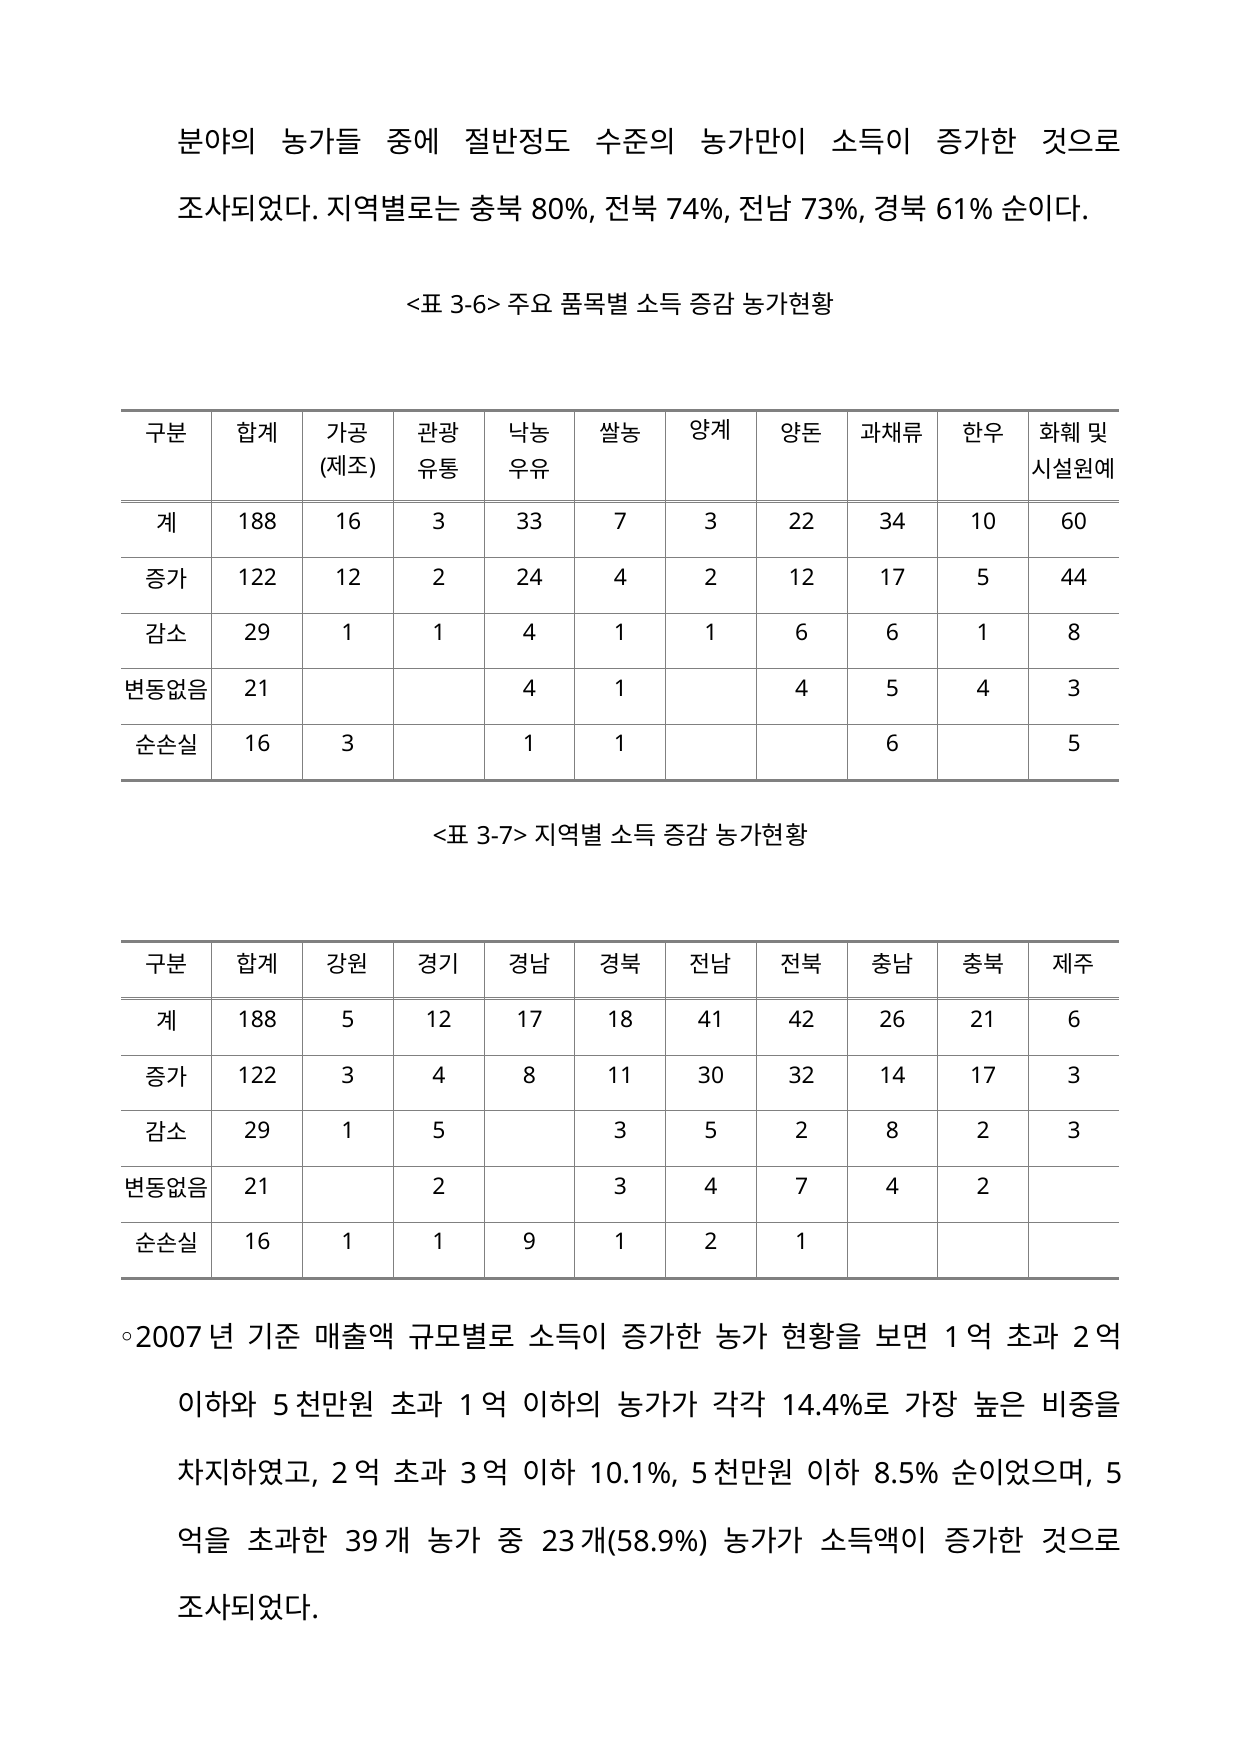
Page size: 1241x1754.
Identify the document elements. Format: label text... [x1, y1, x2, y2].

table_header 낙농 우유 [485, 412, 574, 499]
table_cell 4 [848, 1167, 937, 1221]
table_cell 감소 [121, 1111, 211, 1166]
table_header 과채류 [848, 412, 937, 499]
table_cell 1 [575, 725, 665, 779]
table_cell 5 [1029, 725, 1119, 779]
table_cell 3 [1029, 1056, 1119, 1110]
table_cell 2 [394, 1167, 484, 1221]
table_cell 2 [757, 1111, 847, 1166]
table_cell 계 [121, 503, 211, 557]
table_header 가공 (제조) [303, 412, 393, 499]
table_cell 6 [848, 725, 937, 779]
table_cell 11 [575, 1056, 665, 1110]
table_cell 4 [394, 1056, 484, 1110]
table_header 양계 [666, 412, 756, 499]
table_header 구분 [121, 943, 211, 997]
table_header 양돈 [757, 412, 847, 499]
table_cell 17 [938, 1056, 1028, 1110]
table_cell [485, 1167, 574, 1221]
table_cell 증가 [121, 1056, 211, 1110]
table_cell [394, 725, 484, 779]
table_cell 8 [485, 1056, 574, 1110]
table_cell 감소 [121, 614, 211, 668]
table_cell 1 [666, 614, 756, 668]
table_cell 21 [212, 669, 302, 724]
table_cell 8 [848, 1111, 937, 1166]
table_cell 4 [666, 1167, 756, 1221]
table_header 경기 [394, 943, 484, 997]
table_cell 26 [848, 1000, 937, 1055]
table_cell [1029, 1223, 1119, 1277]
table_cell [938, 1223, 1028, 1277]
table_cell 6 [848, 614, 937, 668]
table_cell 4 [938, 669, 1028, 724]
table_cell [666, 669, 756, 724]
table_cell 4 [575, 558, 665, 613]
table_cell 2 [938, 1167, 1028, 1221]
table_cell 30 [666, 1056, 756, 1110]
table_cell [1029, 1167, 1119, 1221]
table_cell 7 [757, 1167, 847, 1221]
table_header 화훼 및 시설원예 [1029, 412, 1119, 499]
table_cell 18 [575, 1000, 665, 1055]
table_cell 188 [212, 503, 302, 557]
table_cell 순손실 [121, 1223, 211, 1277]
table_cell 17 [848, 558, 937, 613]
table_header 제주 [1029, 943, 1119, 997]
table_header 구분 [121, 412, 211, 499]
table_cell 14 [848, 1056, 937, 1110]
text 분야의 농가들 중에 절반정도 수준의 농가만이 소득이 증가한 것으로 조사되었다. 지역별로는 충북 80%, 전북 74%, 전남 73%, 경북 61% 순이다. [118, 118, 1122, 228]
table_cell 10 [938, 503, 1028, 557]
text ◦2007년 기준 매출액 규모별로 소득이 증가한 농가 현황을 보면 1억 초과 2억 이하와 5천만원 초과 1억 이하의 농가가 각각 14.4%로 가장 높은 비중을 차지하였고, 2억 초과 3억 이하 10.1%, 5천만원 이하 8.5% 순이었으며, 5억을 초과한 39개 농가 중 23개(58.9%) 농가가 소득액이 증가한 것으로 조사되었다. [118, 1314, 1122, 1627]
table_cell 44 [1029, 558, 1119, 613]
table_cell 1 [303, 1111, 393, 1166]
table_cell [757, 725, 847, 779]
table_cell 3 [1029, 669, 1119, 724]
table_cell [303, 669, 393, 724]
table_cell 122 [212, 1056, 302, 1110]
table_header 합계 [212, 412, 302, 499]
table_header 경북 [575, 943, 665, 997]
table_cell 8 [1029, 614, 1119, 668]
table_cell 16 [212, 725, 302, 779]
table_cell 3 [666, 503, 756, 557]
table_cell 3 [303, 725, 393, 779]
table_cell 1 [394, 1223, 484, 1277]
table_cell 1 [757, 1223, 847, 1277]
table_cell 33 [485, 503, 574, 557]
table_cell 41 [666, 1000, 756, 1055]
table_cell 21 [938, 1000, 1028, 1055]
table_cell 32 [757, 1056, 847, 1110]
table_cell 3 [575, 1111, 665, 1166]
table_cell 5 [394, 1111, 484, 1166]
table_cell 3 [394, 503, 484, 557]
table_cell 16 [212, 1223, 302, 1277]
table_cell 5 [666, 1111, 756, 1166]
table_header 충남 [848, 943, 937, 997]
table_cell 12 [303, 558, 393, 613]
table_cell 1 [303, 614, 393, 668]
table_cell 24 [485, 558, 574, 613]
table_cell 1 [575, 1223, 665, 1277]
table_header 전북 [757, 943, 847, 997]
table_cell [303, 1167, 393, 1221]
table_cell 21 [212, 1167, 302, 1221]
table_cell 34 [848, 503, 937, 557]
table_cell 9 [485, 1223, 574, 1277]
table_cell 1 [575, 669, 665, 724]
table_cell 22 [757, 503, 847, 557]
table_cell 188 [212, 1000, 302, 1055]
table_cell 12 [757, 558, 847, 613]
table_header 쌀농 [575, 412, 665, 499]
table_header 합계 [212, 943, 302, 997]
table_cell [394, 669, 484, 724]
table_header 전남 [666, 943, 756, 997]
table_cell 29 [212, 1111, 302, 1166]
table_cell 증가 [121, 558, 211, 613]
table_cell 7 [575, 503, 665, 557]
table_cell 변동없음 [121, 669, 211, 724]
table_cell 2 [394, 558, 484, 613]
table_cell 4 [485, 614, 574, 668]
table_cell 16 [303, 503, 393, 557]
table_cell 1 [575, 614, 665, 668]
text <표 3-7> 지역별 소득 증감 농가현황 [118, 816, 1122, 852]
table_cell 42 [757, 1000, 847, 1055]
table_cell 5 [848, 669, 937, 724]
table_cell 1 [938, 614, 1028, 668]
table_cell 2 [666, 1223, 756, 1277]
table_cell [666, 725, 756, 779]
table_cell 17 [485, 1000, 574, 1055]
table_cell 6 [757, 614, 847, 668]
table_header 경남 [485, 943, 574, 997]
table_cell 6 [1029, 1000, 1119, 1055]
text <표 3-6> 주요 품목별 소득 증감 농가현황 [118, 285, 1122, 321]
table_cell 2 [666, 558, 756, 613]
table_cell 3 [575, 1167, 665, 1221]
table_cell 변동없음 [121, 1167, 211, 1221]
table_cell 1 [394, 614, 484, 668]
table_cell [938, 725, 1028, 779]
table_cell 순손실 [121, 725, 211, 779]
table_cell 60 [1029, 503, 1119, 557]
table_cell 122 [212, 558, 302, 613]
table_cell 3 [303, 1056, 393, 1110]
table_cell 29 [212, 614, 302, 668]
table_cell 12 [394, 1000, 484, 1055]
table_cell 5 [938, 558, 1028, 613]
table_cell 1 [485, 725, 574, 779]
table_cell 3 [1029, 1111, 1119, 1166]
table_cell [848, 1223, 937, 1277]
table_header 충북 [938, 943, 1028, 997]
table_header 관광 유통 [394, 412, 484, 499]
table_cell 계 [121, 1000, 211, 1055]
table_header 한우 [938, 412, 1028, 499]
table_cell 4 [757, 669, 847, 724]
table_cell [485, 1111, 574, 1166]
table_cell 1 [303, 1223, 393, 1277]
table_cell 4 [485, 669, 574, 724]
table_cell 2 [938, 1111, 1028, 1166]
table_cell 5 [303, 1000, 393, 1055]
table_header 강원 [303, 943, 393, 997]
